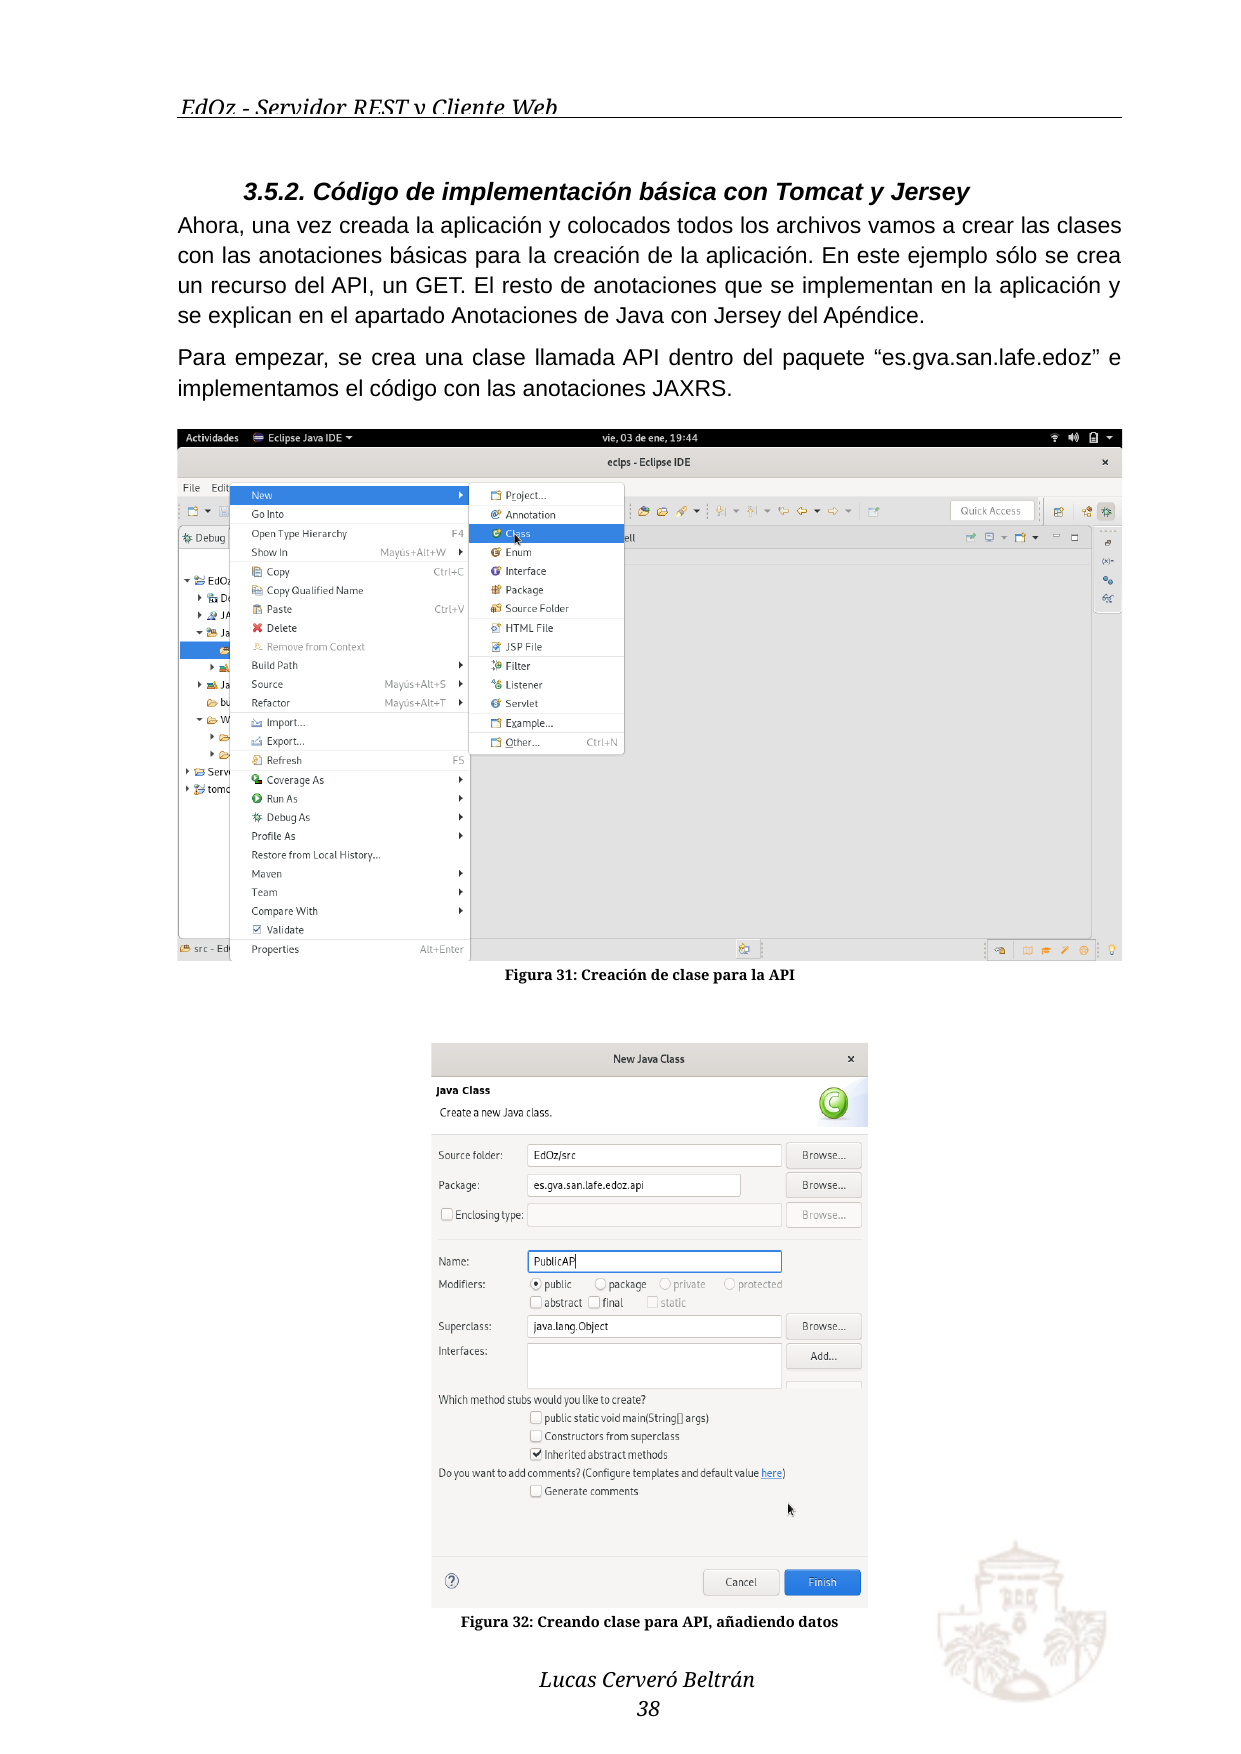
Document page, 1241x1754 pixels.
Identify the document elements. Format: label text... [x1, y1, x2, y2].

text Figura 31: Creación de clase para la API [177, 961, 1122, 984]
text Ahora, una vez creada la aplicación y colocados todos los archivos vamos a crear las clases con las anotaciones básicas para la creación de la aplicación. En este ejemplo sólo se crea un recurso del API, un GET. El resto de anotaciones que se implementan en la aplicación y se explican en el apartado Anotaciones de Java con Jersey del Apéndice. [177, 212, 1122, 329]
text Figura 32: Creando clase para API, añadiendo datos [431, 1608, 868, 1632]
list Código de implementación básica con Tomcat y Jersey [177, 177, 1122, 206]
text Para empezar, se crea una clase llamada API dentro del paquete “es.gva.san.lafe.edoz” e implementamos el código con las anotaciones JAXRS. [177, 344, 1122, 401]
picture [431, 1042, 868, 1608]
picture [177, 429, 1123, 961]
